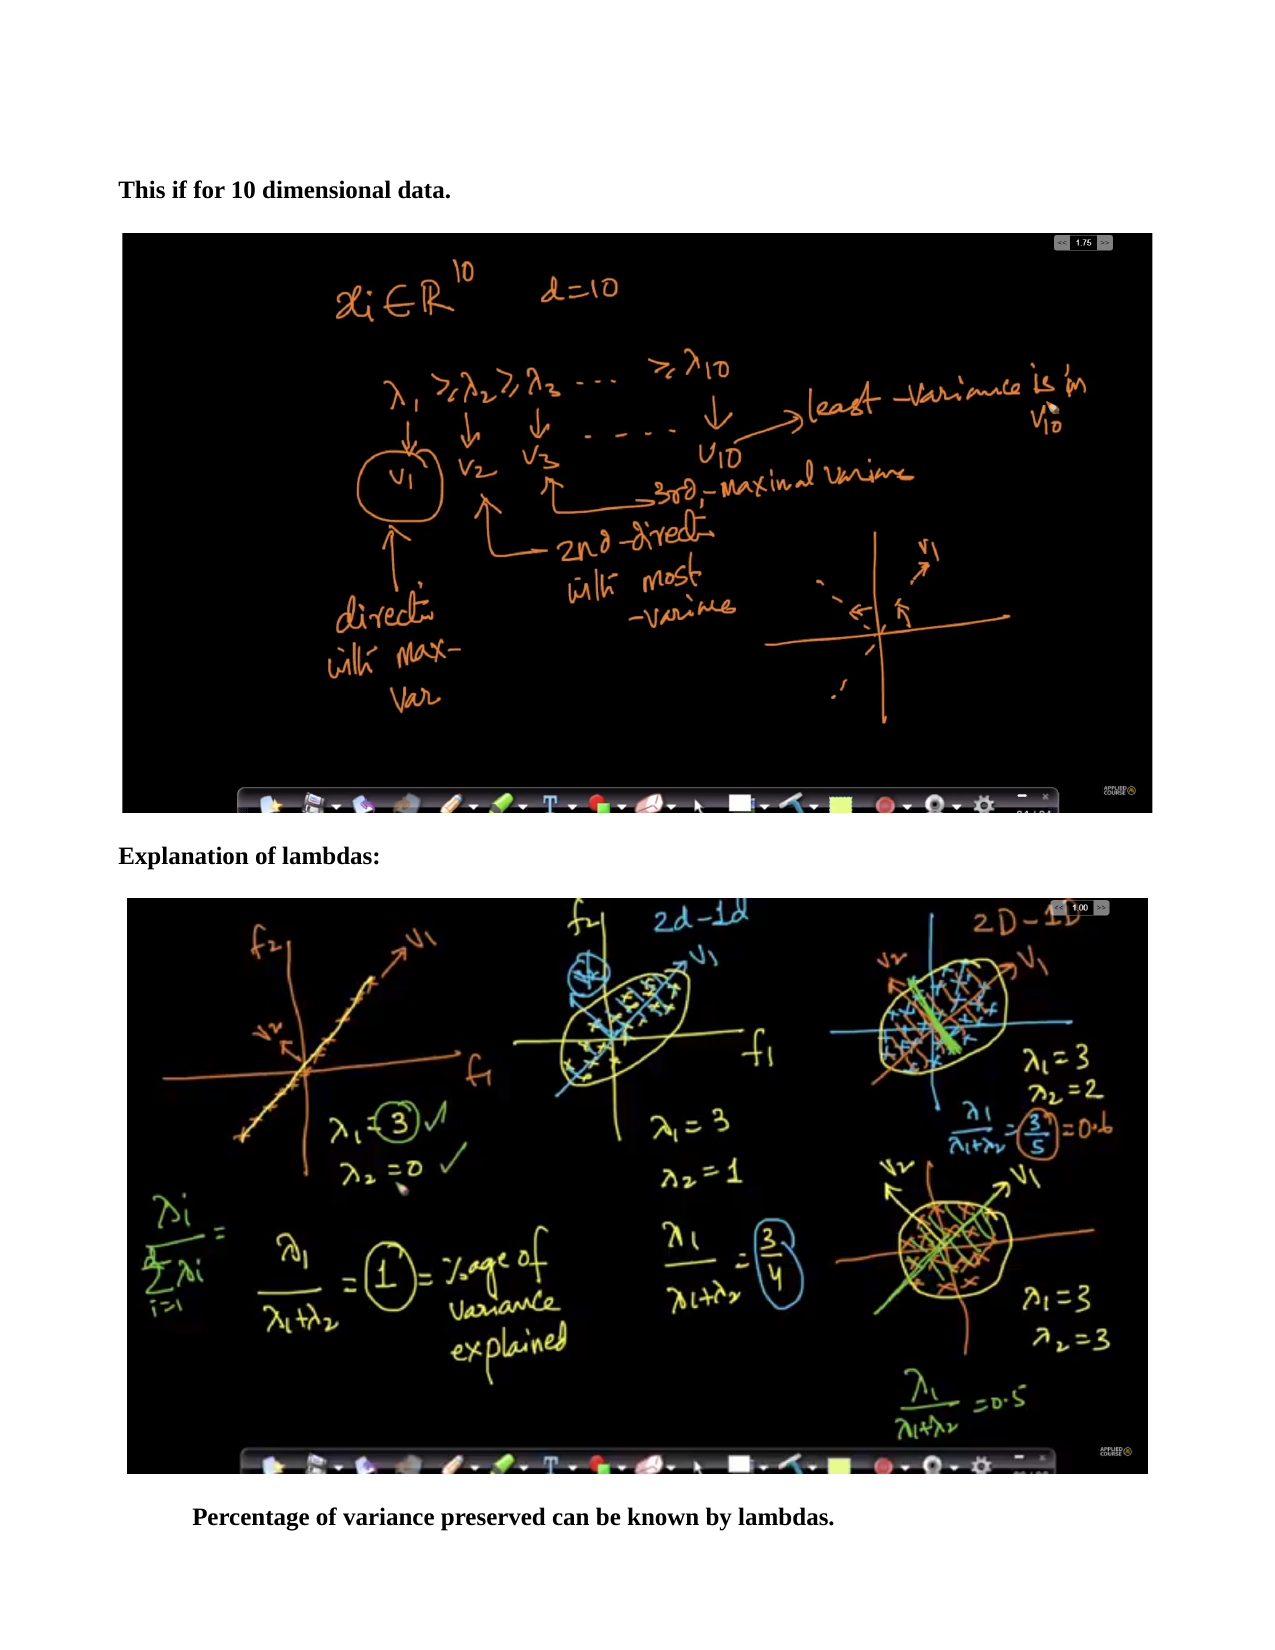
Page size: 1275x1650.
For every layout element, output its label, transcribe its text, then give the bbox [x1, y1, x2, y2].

text This if for 10 dimensional data. [118, 176, 1157, 204]
text Percentage of variance preserved can be known by lambdas. [118, 1502, 1157, 1531]
text Explanation of lambdas: [118, 841, 1157, 870]
picture [122, 233, 1153, 813]
picture [127, 898, 1148, 1474]
